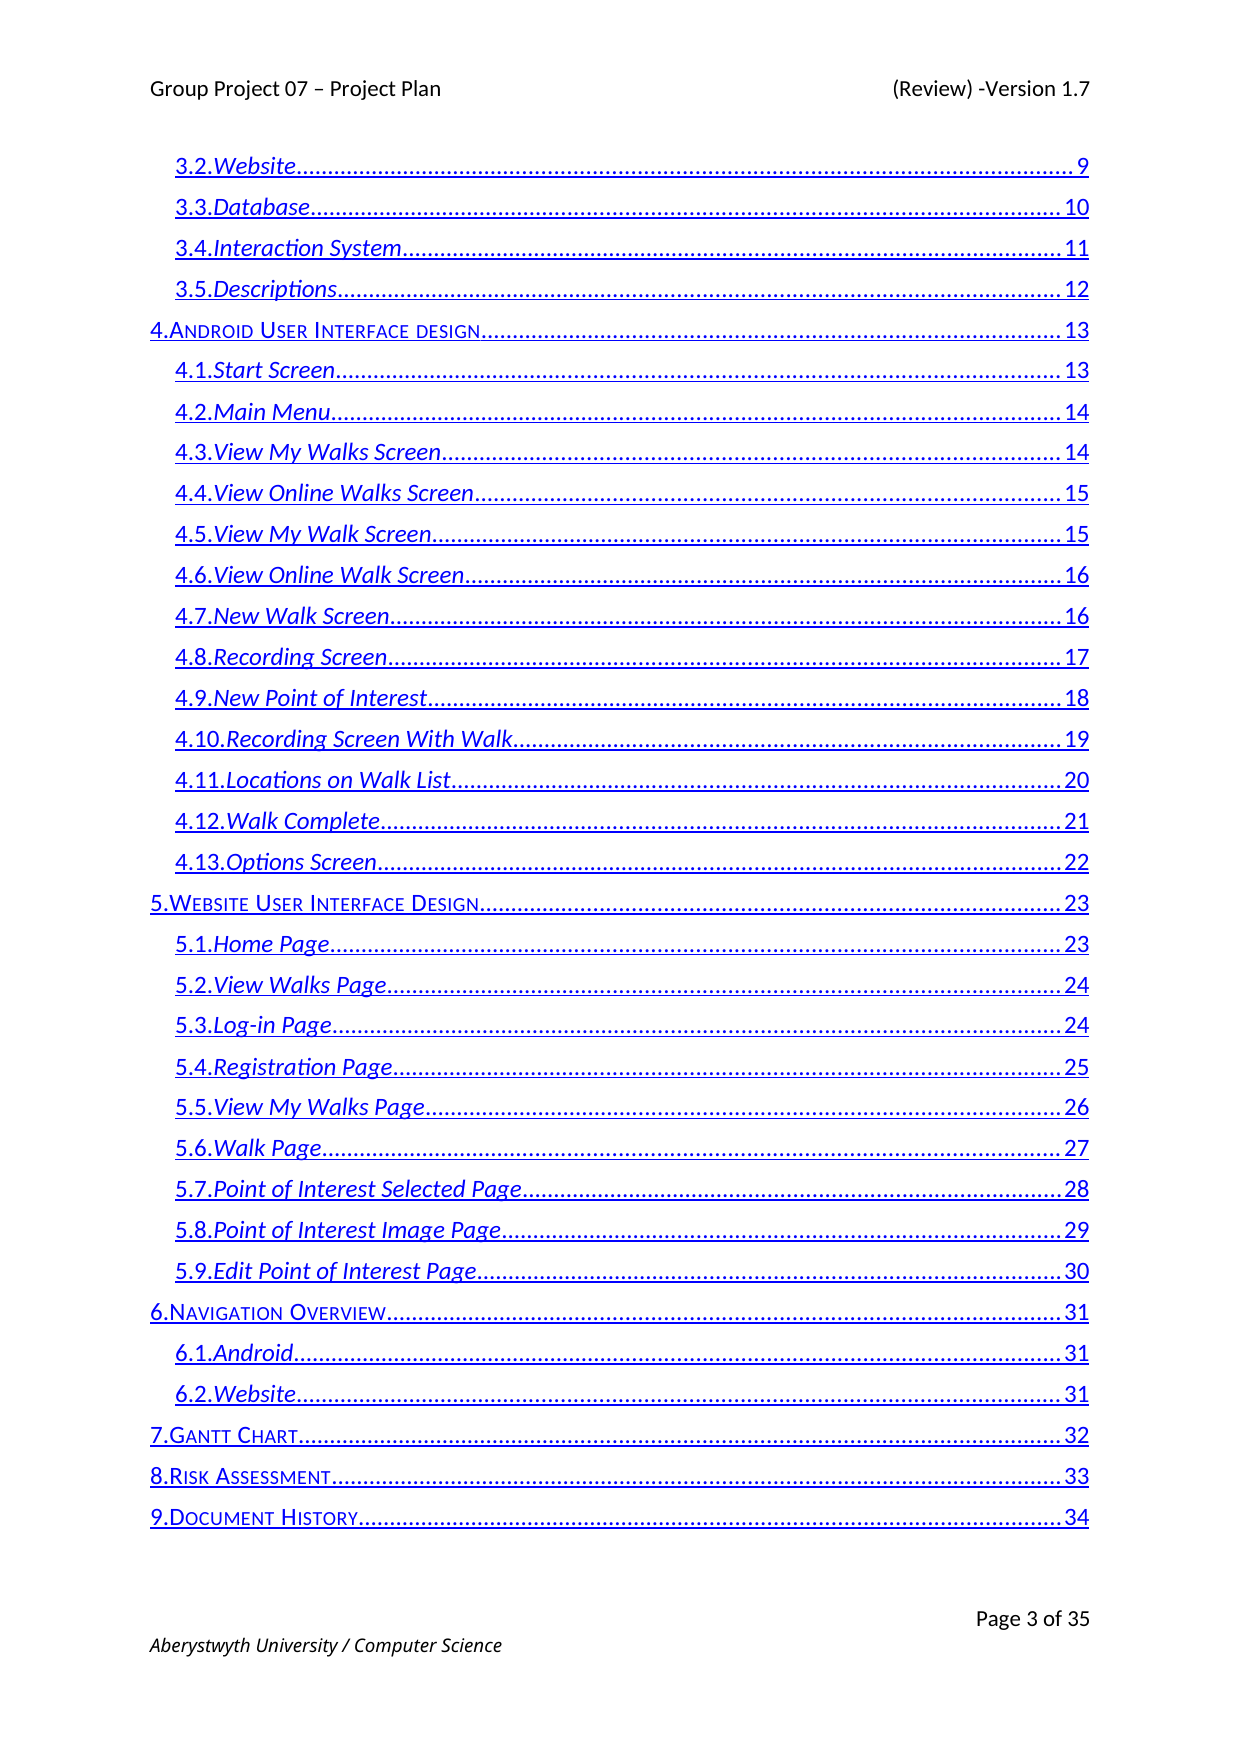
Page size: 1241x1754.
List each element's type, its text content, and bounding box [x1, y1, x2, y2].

text 5.5. View My Walks Page 26 [175, 1092, 1090, 1122]
text 4.9. New Point of Interest 18 [175, 682, 1090, 713]
text 4.10. Recording Screen With Walk 19 [175, 723, 1090, 754]
text 5.2. View Walks Page 24 [175, 969, 1090, 999]
text 4. Android User Interface design 13 [150, 314, 1090, 344]
text 4.5. View My Walk Screen 15 [175, 518, 1090, 549]
text 5.1. Home Page 23 [175, 928, 1090, 958]
text 6.1. Android 31 [175, 1337, 1090, 1368]
text 6. Navigation Overview 31 [150, 1296, 1090, 1327]
text 5. Website User Interface Design 23 [150, 887, 1090, 917]
text 4.7. New Walk Screen 16 [175, 600, 1090, 631]
text 4.12. Walk Complete 21 [175, 805, 1090, 836]
text 8. Risk Assessment 33 [150, 1460, 1090, 1491]
text 5.3. Log-in Page 24 [175, 1010, 1090, 1040]
text 9. Document History 34 [150, 1501, 1090, 1531]
text 4.3. View My Walks Screen 14 [175, 437, 1090, 467]
text 7. Gantt Chart 32 [150, 1419, 1090, 1449]
text 3.2. Website 9 [175, 150, 1090, 181]
text 4.4. View Online Walks Screen 15 [175, 477, 1090, 508]
text 5.7. Point of Interest Selected Page 28 [175, 1173, 1090, 1204]
text 4.2. Main Menu 14 [175, 396, 1090, 426]
text 5.9. Edit Point of Interest Page 30 [175, 1255, 1090, 1286]
text 3.4. Interaction System 11 [175, 232, 1090, 262]
text 3.5. Descriptions 12 [175, 273, 1090, 303]
text 4.6. View Online Walk Screen 16 [175, 559, 1090, 590]
text 5.6. Walk Page 27 [175, 1132, 1090, 1163]
text 5.4. Registration Page 25 [175, 1051, 1090, 1081]
text 3.3. Database 10 [175, 191, 1090, 221]
text 6.2. Website 31 [175, 1378, 1090, 1409]
text 4.13. Options Screen 22 [175, 846, 1090, 876]
text 4.11. Locations on Walk List 20 [175, 764, 1090, 794]
text 4.1. Start Screen 13 [175, 355, 1090, 385]
text 4.8. Recording Screen 17 [175, 641, 1090, 672]
text 5.8. Point of Interest Image Page 29 [175, 1214, 1090, 1245]
